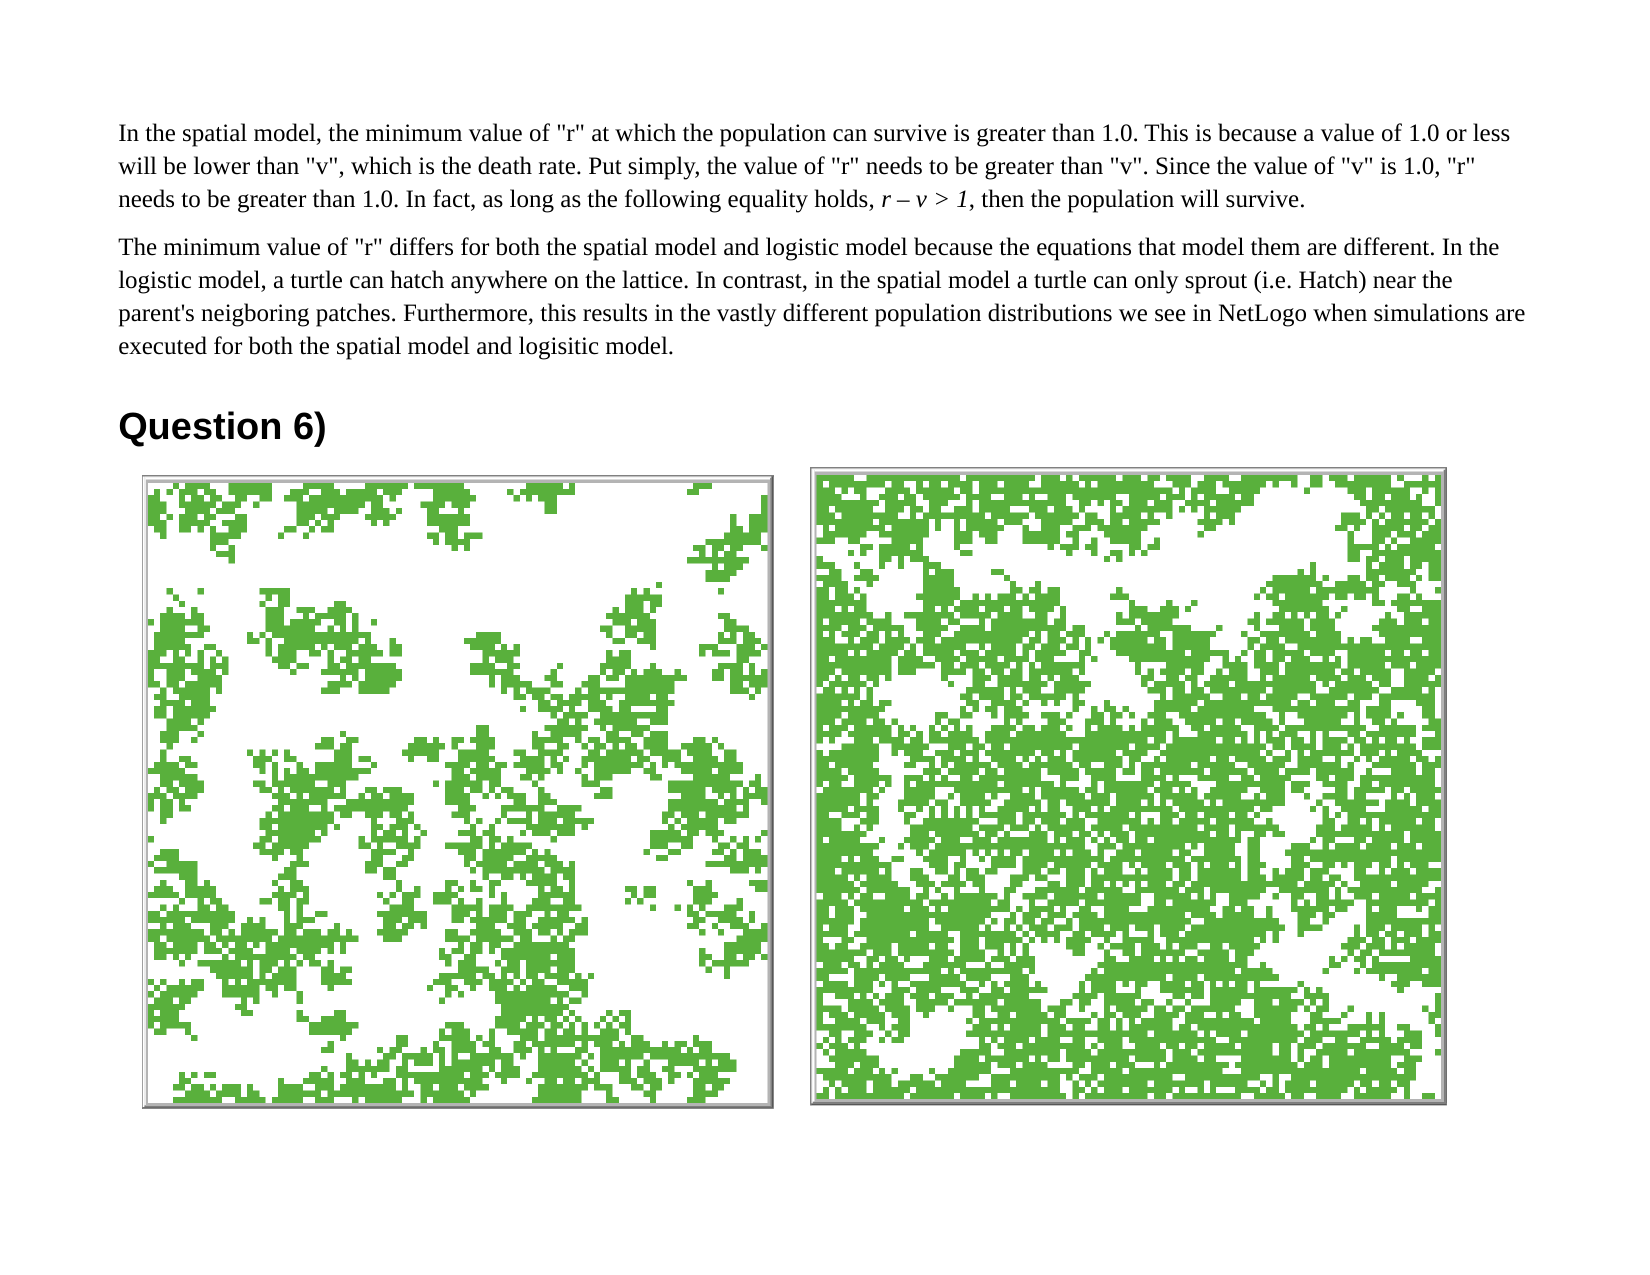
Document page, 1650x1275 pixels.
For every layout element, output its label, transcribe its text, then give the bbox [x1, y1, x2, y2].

picture [802, 459, 1460, 1116]
subtitle Question 6) [118, 403, 1532, 447]
picture [132, 467, 781, 1118]
text The minimum value of "r" differs for both the spatial model and logistic model because the equations that model them are different. In the logistic model, a turtle can hatch anywhere on the lattice. In contrast, in the spatial model a turtle can only sprout (i.e. Hatch) near the parent's neigboring patches. Furthermore, this results in the vastly different population distributions we see in NetLogo when simulations are executed for both the spatial model and logisitic model. [118, 232, 1532, 359]
text In the spatial model, the minimum value of "r" at which the population can survive is greater than 1.0. This is because a value of 1.0 or less will be lower than "v", which is the death rate. Put simply, the value of "r" needs to be greater than "v". Since the value of "v" is 1.0, "r" needs to be greater than 1.0. In fact, as long as the following equality holds, r – v > 1, then the population will survive. [118, 118, 1532, 213]
